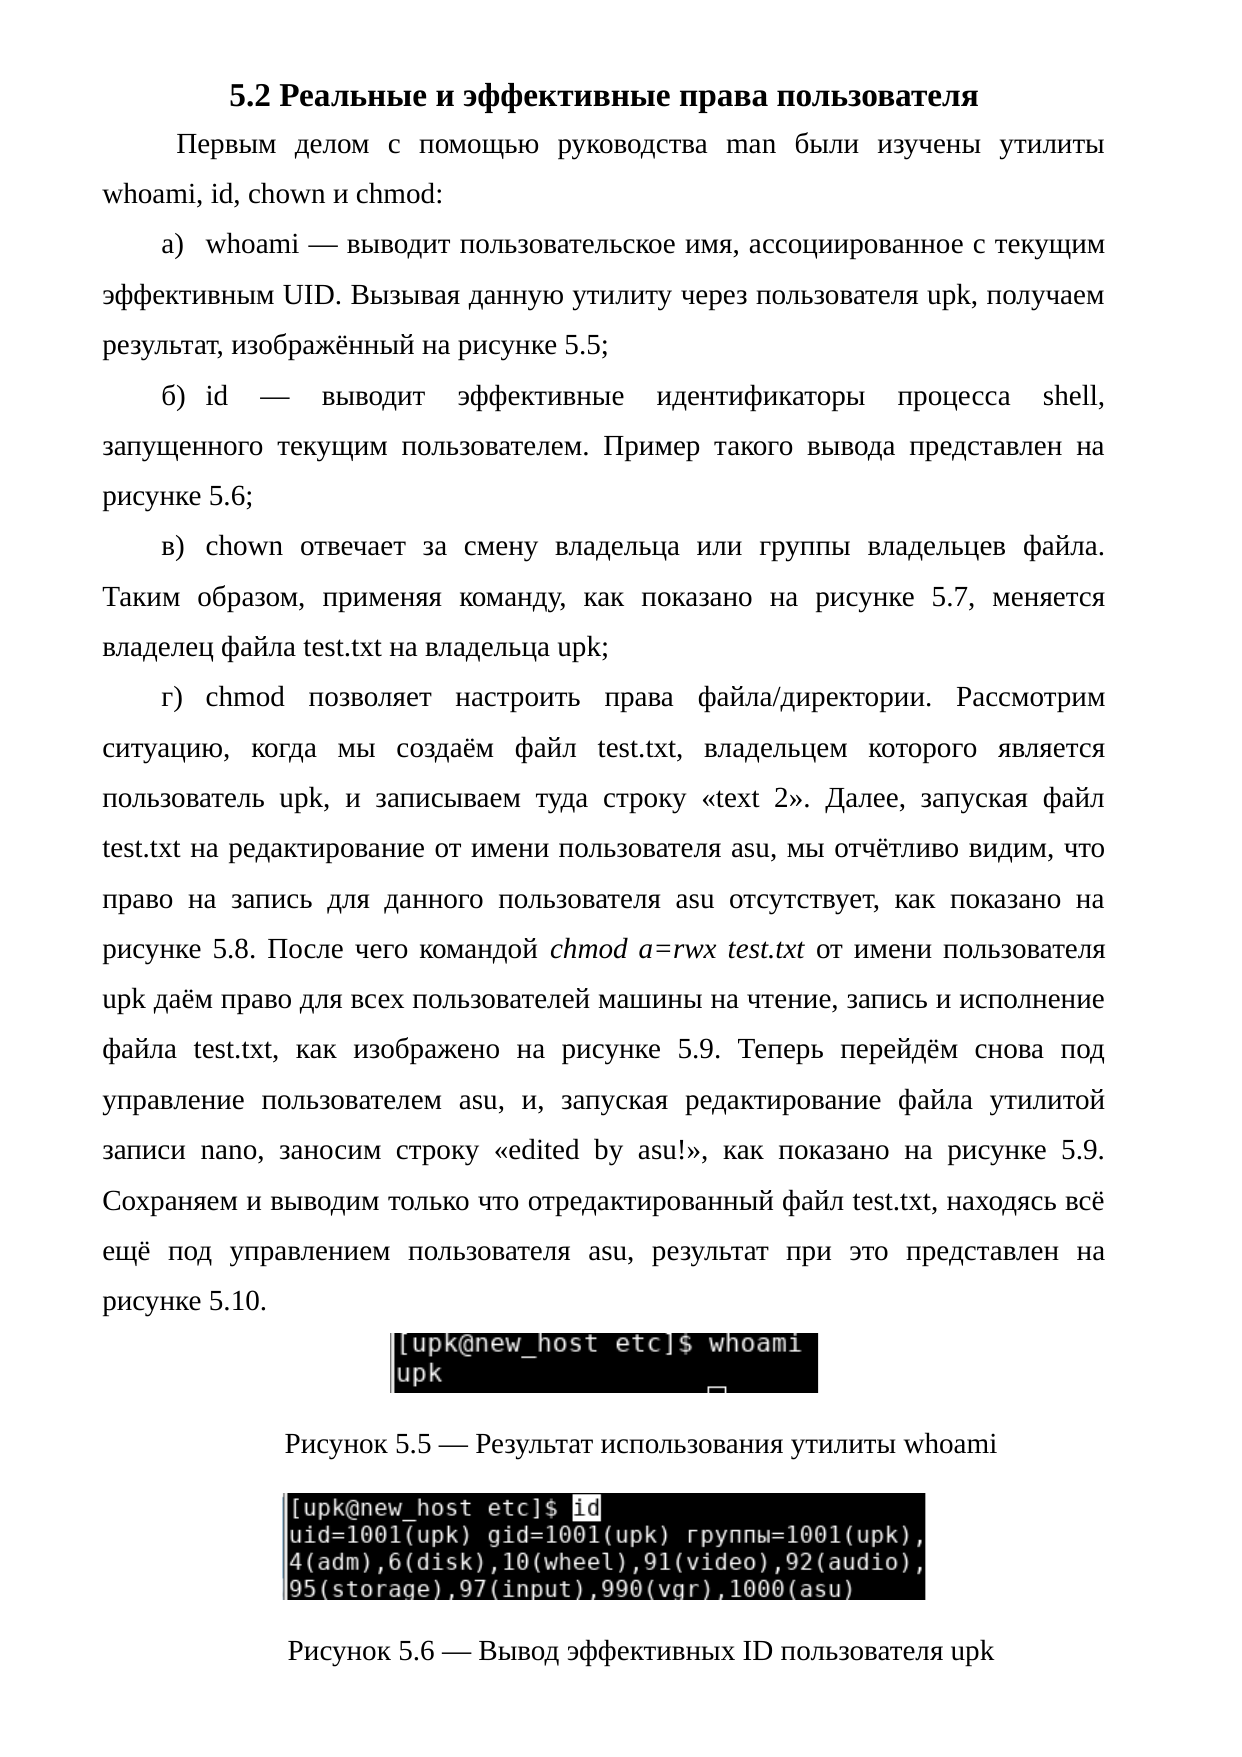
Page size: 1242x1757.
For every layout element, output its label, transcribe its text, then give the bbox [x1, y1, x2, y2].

subtitle 5.2 Реальные и эффективные права пользователя [102, 75, 1106, 113]
list chmod позволяет настроить права файла/директории. Рассмотрим ситуацию, когда мы создаём файл test.txt, владельцем которого является пользователь upk, и записываем туда строку «text 2». Далее, запуская файл test.txt на редактирование от имени пользователя asu, мы отчётливо видим, что право на запись для данного пользователя asu отсутствует, как показано на рисунке 5.8. После чего командой chmod a=rwx test.txt от имени пользователя upk даём право для всех пользователей машины на чтение, запись и исполнение файла test.txt, как изображено на рисунке 5.9. Теперь перейдём снова под управление пользователем asu, и, запуская редактирование файла утилитой записи nano, заносим строку «edited by asu!», как показано на рисунке 5.9. Сохраняем и выводим только что отредактированный файл test.txt, находясь всё ещё под управлением пользователя asu, результат при это представлен на рисунке 5.10. [102, 679, 1106, 1317]
list chown отвечает за смену владельца или группы владельцев файла. Таким образом, применяя команду, как показано на рисунке 5.7, меняется владелец файла test.txt на владельца upk; [102, 528, 1106, 663]
text Рисунок 5.6 — Вывод эффективных ID пользователя upk [102, 1633, 1106, 1667]
picture [282, 1493, 926, 1600]
picture [390, 1333, 819, 1393]
list whoami — выводит пользовательское имя, ассоциированное с текущим эффективным UID. Вызывая данную утилиту через пользователя upk, получаем результат, изображённый на рисунке 5.5; [102, 227, 1106, 361]
text Первым делом с помощью руководства man были изучены утилиты whoami, id, chown и chmod: [102, 126, 1106, 210]
text Рисунок 5.5 — Результат использования утилиты whoami [102, 1426, 1106, 1460]
list id — выводит эффективные идентификаторы процесса shell, запущенного текущим пользователем. Пример такого вывода представлен на рисунке 5.6; [102, 378, 1106, 512]
